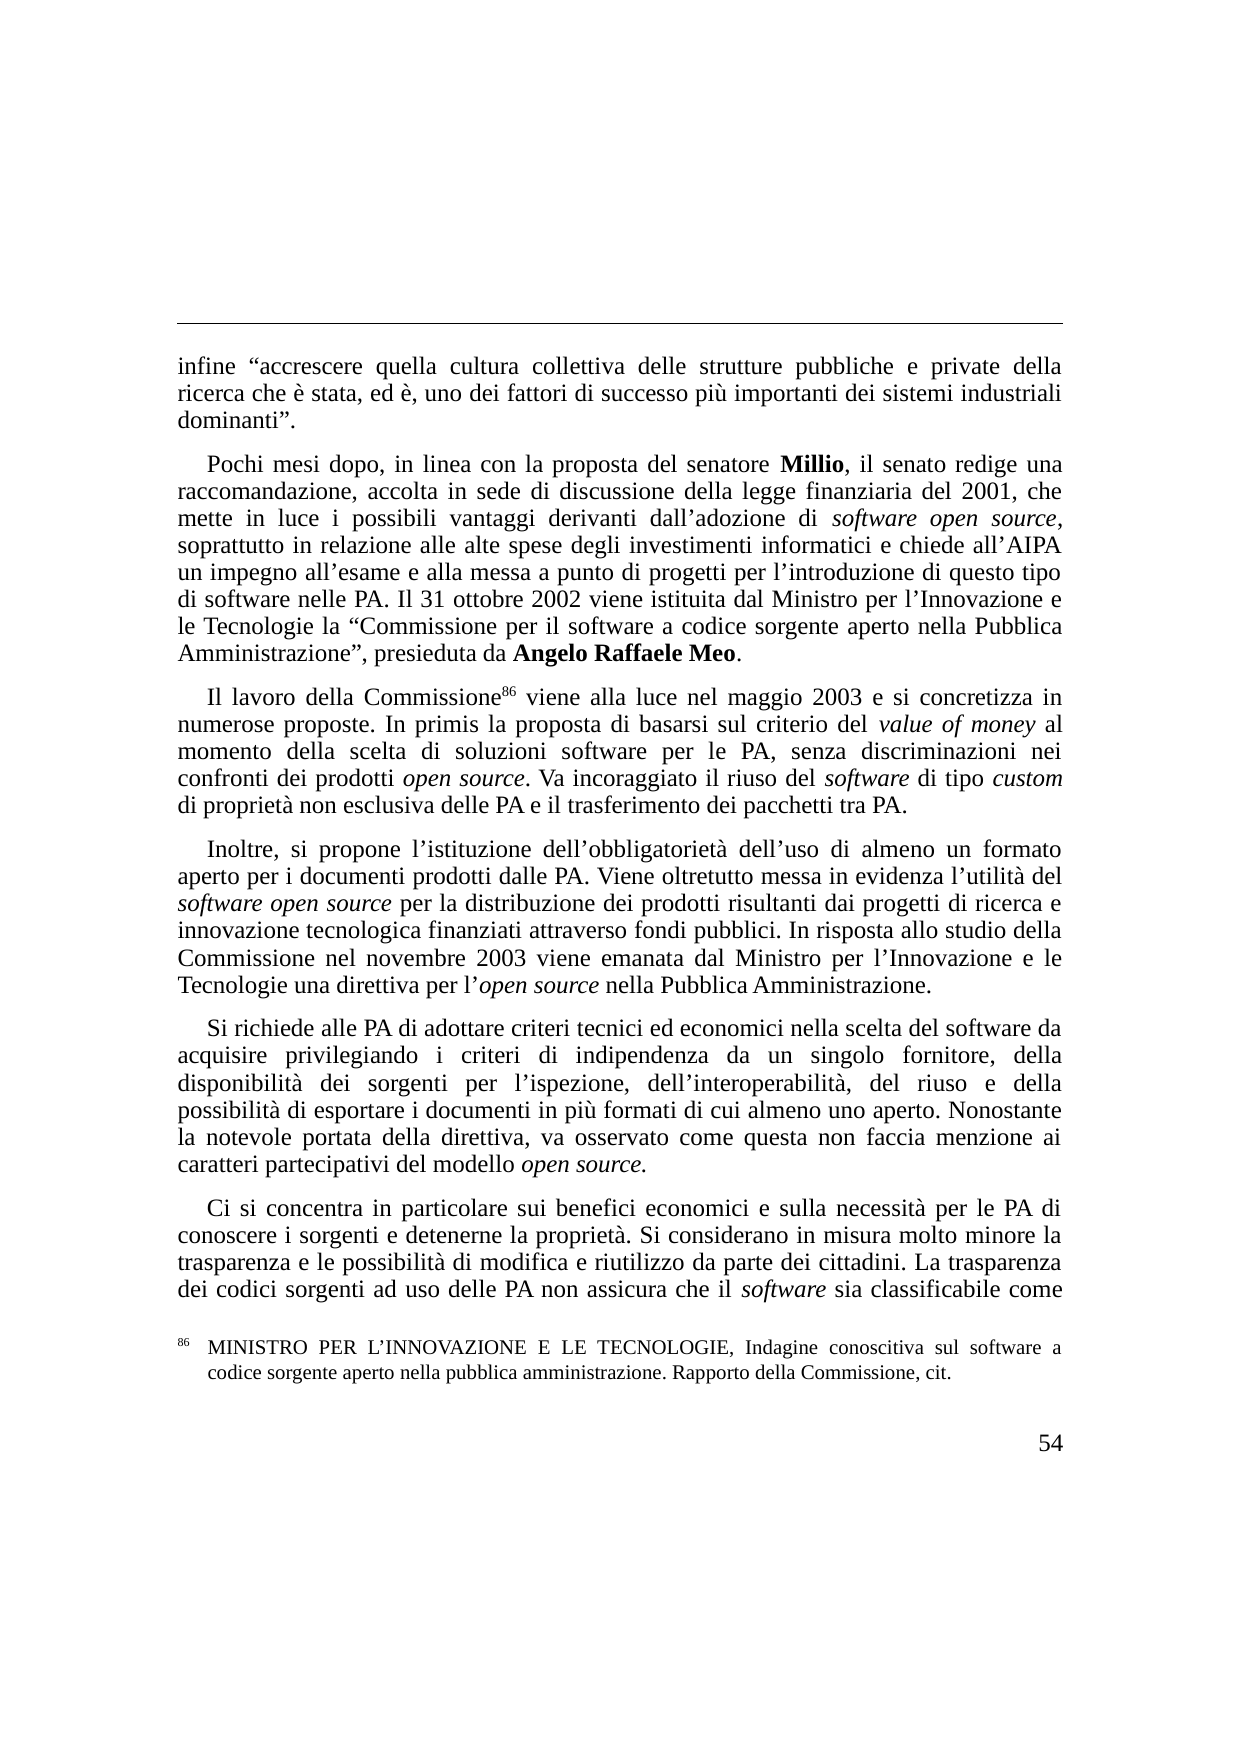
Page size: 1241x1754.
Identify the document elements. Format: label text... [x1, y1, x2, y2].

text Pochi mesi dopo, in linea con la proposta del senatore Millio, il senato redige una raccomandazione, accolta in sede di discussione della legge finanziaria del 2001, che mette in luce i possibili vantaggi derivanti dall’adozione di software open source, soprattutto in relazione alle alte spese degli investimenti informatici e chiede all’AIPA un impegno all’esame e alla messa a punto di progetti per l’introduzione di questo tipo di software nelle PA. Il 31 ottobre 2002 viene istituita dal Ministro per l’Innovazione e le Tecnologie la “Commissione per il software a codice sorgente aperto nella Pubblica Amministrazione”, presieduta da Angelo Raffaele Meo. [177, 451, 1063, 667]
text infine “accrescere quella cultura collettiva delle strutture pubbliche e private della ricerca che è stata, ed è, uno dei fattori di successo più importanti dei sistemi industriali dominanti”. [177, 353, 1063, 434]
text Il lavoro della Commissione viene alla luce nel maggio 2003 e si concretizza in numerose proposte. In primis la proposta di basarsi sul criterio del value of money al momento della scelta di soluzioni software per le PA, senza discriminazioni nei confronti dei prodotti open source. Va incoraggiato il riuso del software di tipo custom di proprietà non esclusiva delle PA e il trasferimento dei pacchetti tra PA. [177, 684, 1063, 819]
text Inoltre, si propone l’istituzione dell’obbligatorietà dell’uso di almeno un formato aperto per i documenti prodotti dalle PA. Viene oltretutto messa in evidenza l’utilità del software open source per la distribuzione dei prodotti risultanti dai progetti di ricerca e innovazione tecnologica finanziati attraverso fondi pubblici. In risposta allo studio della Commissione nel novembre 2003 viene emanata dal Ministro per l’Innovazione e le Tecnologie una direttiva per l’open source nella Pubblica Amministrazione. [177, 836, 1063, 998]
text Ci si concentra in particolare sui benefici economici e sulla necessità per le PA di conoscere i sorgenti e detenerne la proprietà. Si considerano in misura molto minore la trasparenza e le possibilità di modifica e riutilizzo da parte dei cittadini. La trasparenza dei codici sorgenti ad uso delle PA non assicura che il software sia classificabile come [177, 1194, 1063, 1303]
text MINISTRO PER L’INNOVAZIONE E LE TECNOLOGIE, Indagine conoscitiva sul software a codice sorgente aperto nella pubblica amministrazione. Rapporto della Commissione, cit. [177, 1336, 1063, 1384]
text Si richiede alle PA di adottare criteri tecnici ed economici nella scelta del software da acquisire privilegiando i criteri di indipendenza da un singolo fornitore, della disponibilità dei sorgenti per l’ispezione, dell’interoperabilità, del riuso e della possibilità di esportare i documenti in più formati di cui almeno uno aperto. Nonostante la notevole portata della direttiva, va osservato come questa non faccia menzione ai caratteri partecipativi del modello open source. [177, 1015, 1063, 1178]
